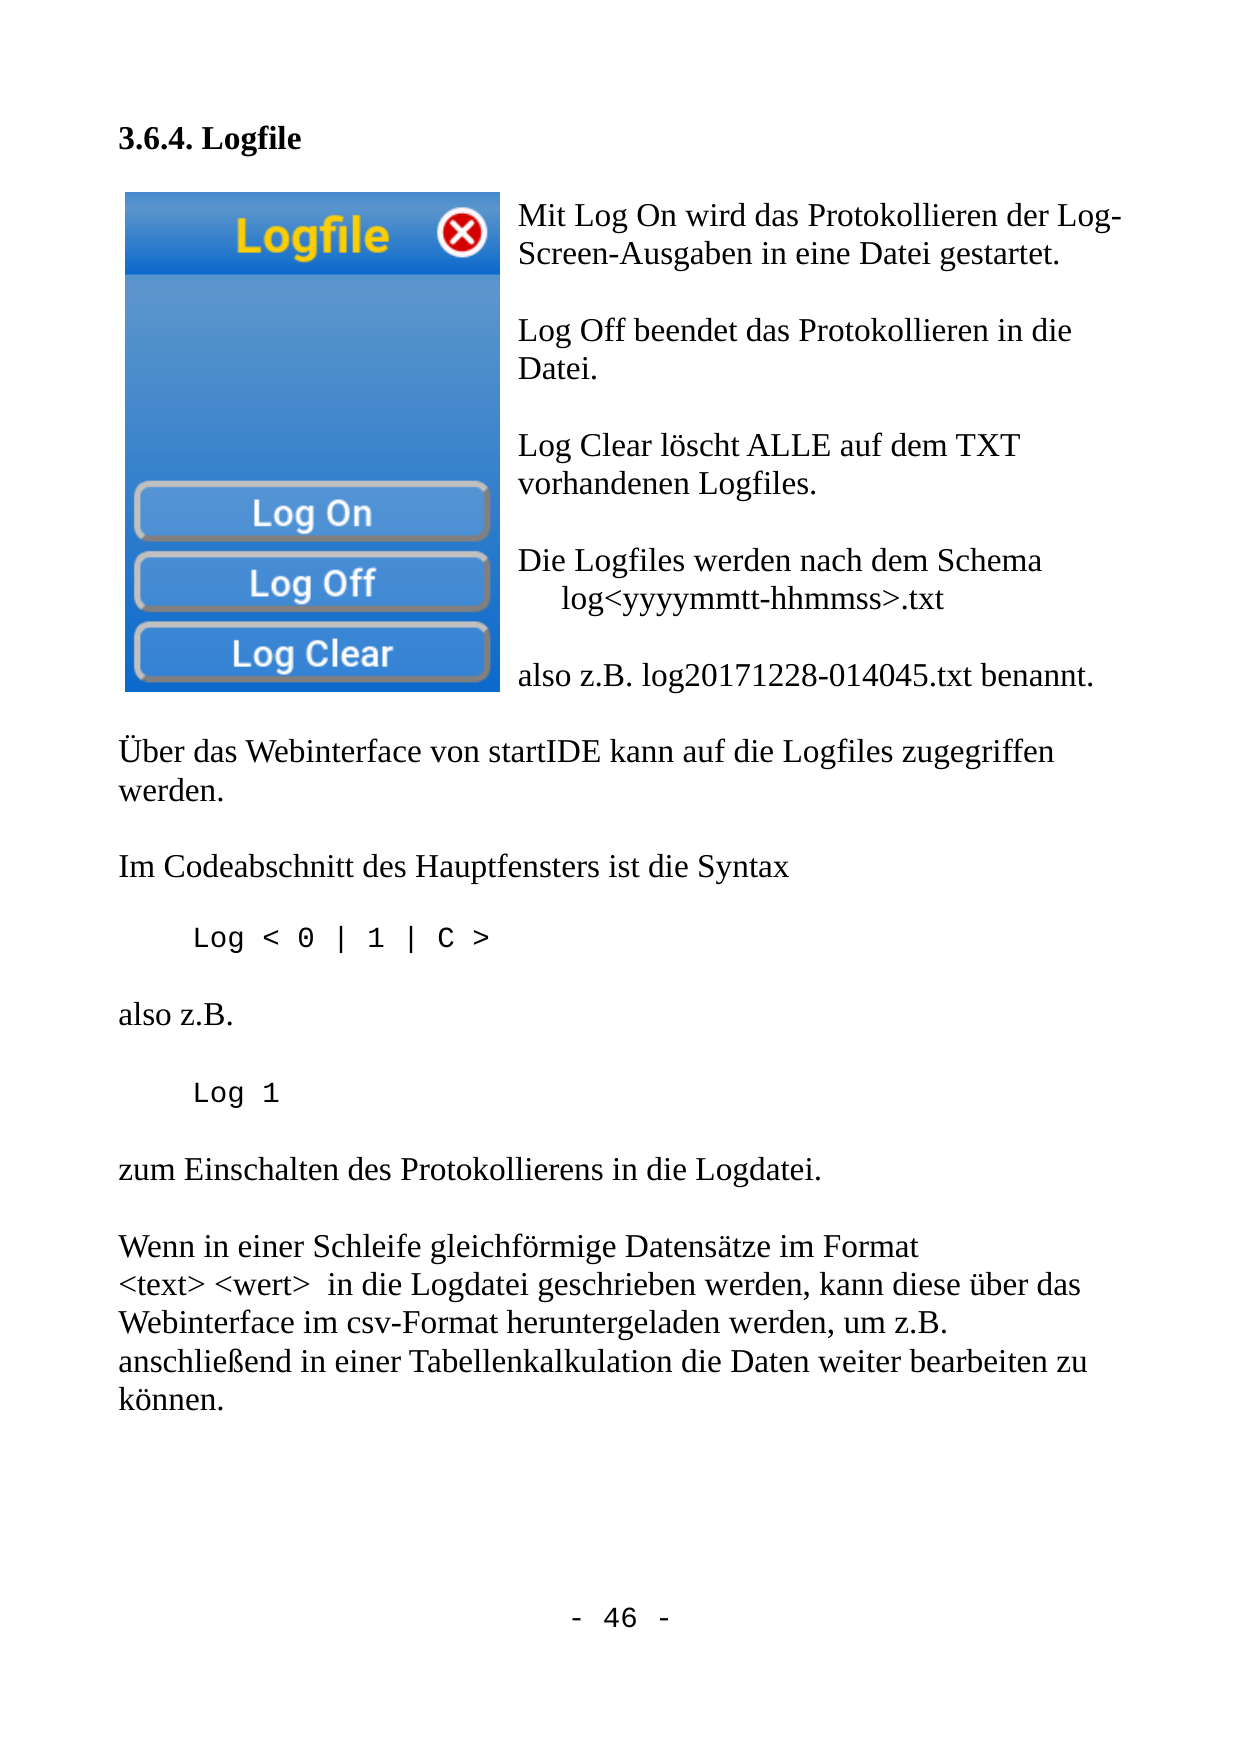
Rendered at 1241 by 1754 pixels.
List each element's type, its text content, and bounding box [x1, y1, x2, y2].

text also z.B. [118, 994, 1122, 1033]
text Wenn in einer Schleife gleichförmige Datensätze im Format [118, 1226, 1122, 1264]
text Im Codeabschnitt des Hauptfensters ist die Syntax [118, 846, 1122, 885]
text Mit Log On wird das Protokollieren der Log-Screen-Ausgaben in eine Datei gestartet. [500, 195, 1122, 271]
text Log Off beendet das Protokollieren in die Datei. [500, 310, 1122, 386]
text 3.6.4. Logfile [118, 118, 1122, 156]
picture [125, 192, 500, 692]
text Über das Webinterface von startIDE kann auf die Logfiles zugegriffen werden. [118, 731, 1122, 808]
text <text> <wert> in die Logdatei geschrieben werden, kann diese über das Webinterface im csv-Format heruntergeladen werden, um z.B. anschließend in einer Tabellenkalkulation die Daten weiter bearbeiten zu können. [118, 1264, 1122, 1418]
text also z.B. log20171228-014045.txt benannt. [118, 655, 1122, 693]
text log<yyyymmtt-hhmmss>.txt [500, 578, 1122, 616]
text Die Logfiles werden nach dem Schema [500, 540, 1122, 578]
text Log < 0 | 1 | C > [118, 923, 1122, 956]
text Log Clear löscht ALLE auf dem TXT vorhandenen Logfiles. [500, 425, 1122, 501]
text Log 1 [118, 1071, 1122, 1111]
text zum Einschalten des Protokollierens in die Logdatei. [118, 1149, 1122, 1188]
